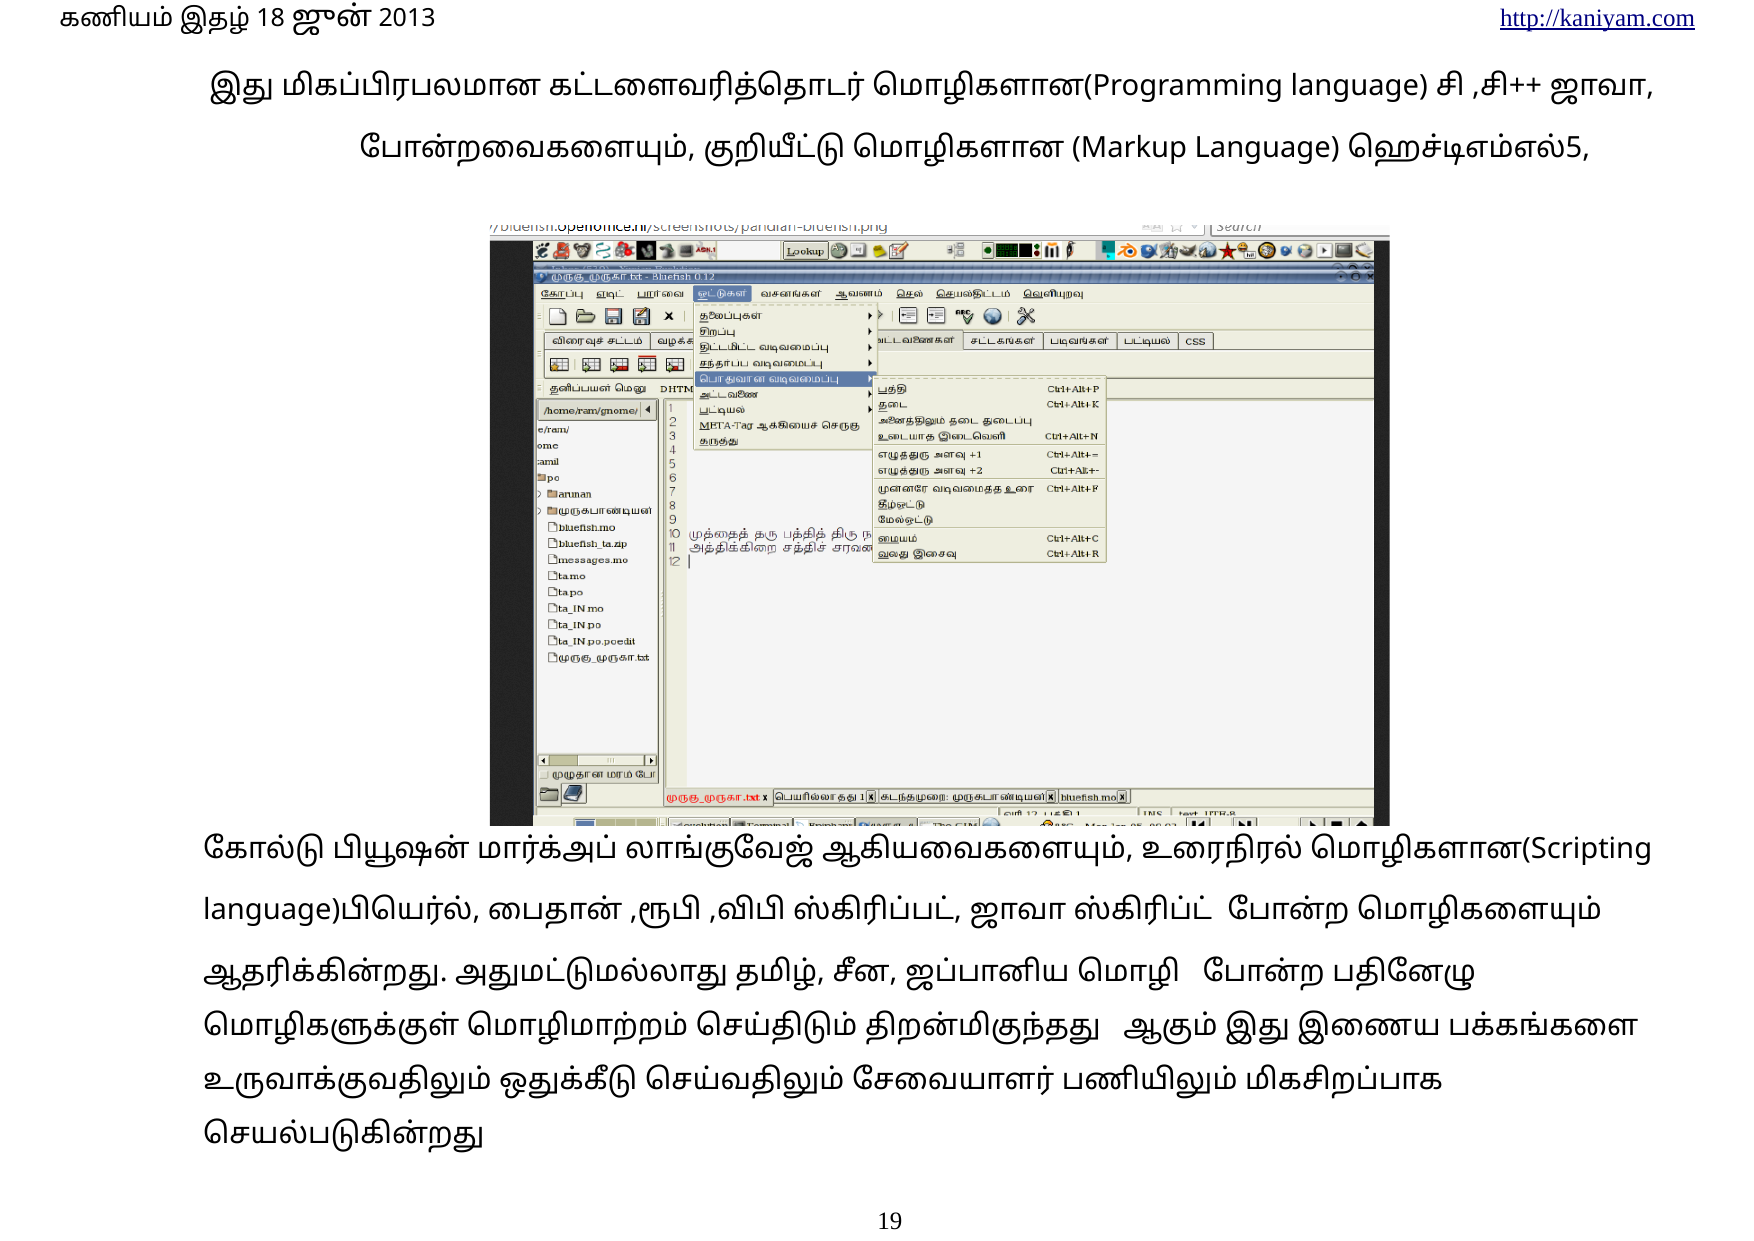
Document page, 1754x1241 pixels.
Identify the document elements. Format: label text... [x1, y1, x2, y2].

text இது மிகப்பிரபலமான கட்டளைவரித்தொடர் மொழிகளான(Programming language) சி ,சி++ ஜாவா, போன்றவைகளையும், குறியீட்டு மொழிகளான (Markup Language) ஹெச்டிஎம்எல்5, கோல்டு பியூஷன் மார்க்அப் லாங்குவேஜ் ஆகியவைகளையும், உரைநிரல் மொழிகளான(Scripting language)பியெர்ல், பைதான் ,ரூபி ,விபி ஸ்கிரிப்பட், ஜாவா ஸ்கிரிப்ட் போன்ற மொழிகளையும் ஆதரிக்கின்றது. அதுமட்டுமல்லாது தமிழ், சீன, ஜப்பானிய மொழி போன்ற பதினேழு மொழிகளுக்குள் மொழிமாற்றம் செய்திடும் திறன்மிகுந்தது ஆகும் இது இணைய பக்கங்களை உருவாக்குவதிலும் ஒதுக்கீடு செய்வதிலும் சேவையாளர் பணியிலும் மிகசிறப்பாக செயல்படுகின்றது [203, 64, 1695, 1155]
picture [489, 225, 1390, 826]
